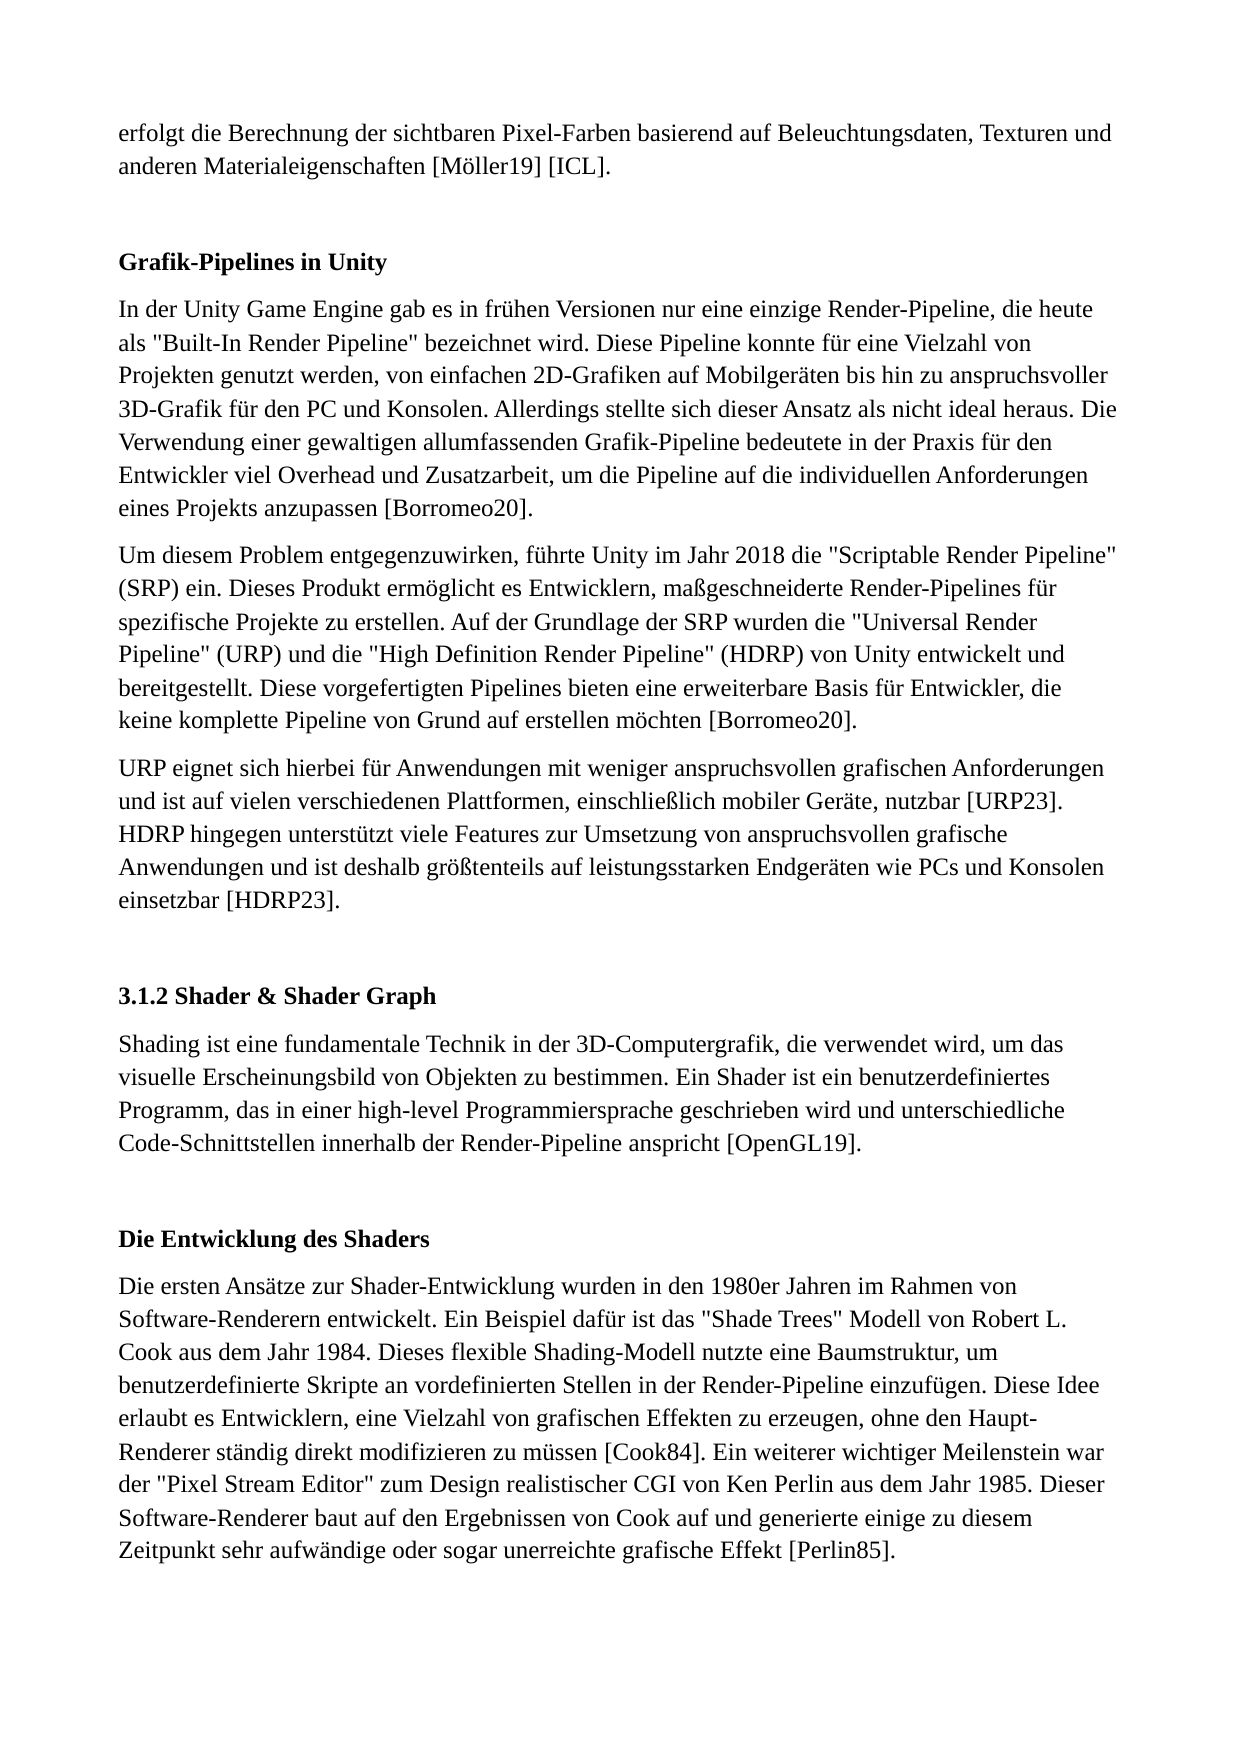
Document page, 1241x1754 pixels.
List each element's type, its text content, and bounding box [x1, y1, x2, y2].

text Shading ist eine fundamentale Technik in der 3D-Computergrafik, die verwendet wird, um das visuelle Erscheinungsbild von Objekten zu bestimmen. Ein Shader ist ein benutzerdefiniertes Programm, das in einer high-level Programmiersprache geschrieben wird und unterschiedliche Code-Schnittstellen innerhalb der Render-Pipeline anspricht [OpenGL19]. [118, 1029, 1122, 1157]
text URP eignet sich hierbei für Anwendungen mit weniger anspruchsvollen grafischen Anforderungen und ist auf vielen verschiedenen Plattformen, einschließlich mobiler Geräte, nutzbar [URP23]. HDRP hingegen unterstützt viele Features zur Umsetzung von anspruchsvollen grafische Anwendungen und ist deshalb größtenteils auf leistungsstarken Endgeräten wie PCs und Konsolen einsetzbar [HDRP23]. [118, 753, 1122, 914]
text 3.1.2 Shader & Shader Graph [118, 981, 1122, 1010]
text Die Entwicklung des Shaders [118, 1224, 1122, 1252]
text Die ersten Ansätze zur Shader-Entwicklung wurden in den 1980er Jahren im Rahmen von Software-Renderern entwickelt. Ein Beispiel dafür ist das "Shade Trees" Modell von Robert L. Cook aus dem Jahr 1984. Dieses flexible Shading-Modell nutzte eine Baumstruktur, um benutzerdefinierte Skripte an vordefinierten Stellen in der Render-Pipeline einzufügen. Diese Idee erlaubt es Entwicklern, eine Vielzahl von grafischen Effekten zu erzeugen, ohne den Haupt-Renderer ständig direkt modifizieren zu müssen [Cook84]. Ein weiterer wichtiger Meilenstein war der "Pixel Stream Editor" zum Design realistischer CGI von Ken Perlin aus dem Jahr 1985. Dieser Software-Renderer baut auf den Ergebnissen von Cook auf und generierte einige zu diesem Zeitpunkt sehr aufwändige oder sogar unerreichte grafische Effekt [Perlin85]. [118, 1271, 1122, 1564]
text Um diesem Problem entgegenzuwirken, führte Unity im Jahr 2018 die "Scriptable Render Pipeline" (SRP) ein. Dieses Produkt ermöglicht es Entwicklern, maßgeschneiderte Render-Pipelines für spezifische Projekte zu erstellen. Auf der Grundlage der SRP wurden die "Universal Render Pipeline" (URP) und die "High Definition Render Pipeline" (HDRP) von Unity entwickelt und bereitgestellt. Diese vorgefertigten Pipelines bieten eine erweiterbare Basis für Entwickler, die keine komplette Pipeline von Grund auf erstellen möchten [Borromeo20]. [118, 541, 1122, 734]
text erfolgt die Berechnung der sichtbaren Pixel-Farben basierend auf Beleuchtungsdaten, Texturen und anderen Materialeigenschaften [Möller19] [ICL]. [118, 118, 1122, 180]
text In der Unity Game Engine gab es in frühen Versionen nur eine einzige Render-Pipeline, die heute als "Built-In Render Pipeline" bezeichnet wird. Diese Pipeline konnte für eine Vielzahl von Projekten genutzt werden, von einfachen 2D-Grafiken auf Mobilgeräten bis hin zu anspruchsvoller 3D-Grafik für den PC und Konsolen. Allerdings stellte sich dieser Ansatz als nicht ideal heraus. Die Verwendung einer gewaltigen allumfassenden Grafik-Pipeline bedeutete in der Praxis für den Entwickler viel Overhead und Zusatzarbeit, um die Pipeline auf die individuellen Anforderungen eines Projekts anzupassen [Borromeo20]. [118, 294, 1122, 521]
text Grafik-Pipelines in Unity [118, 247, 1122, 276]
